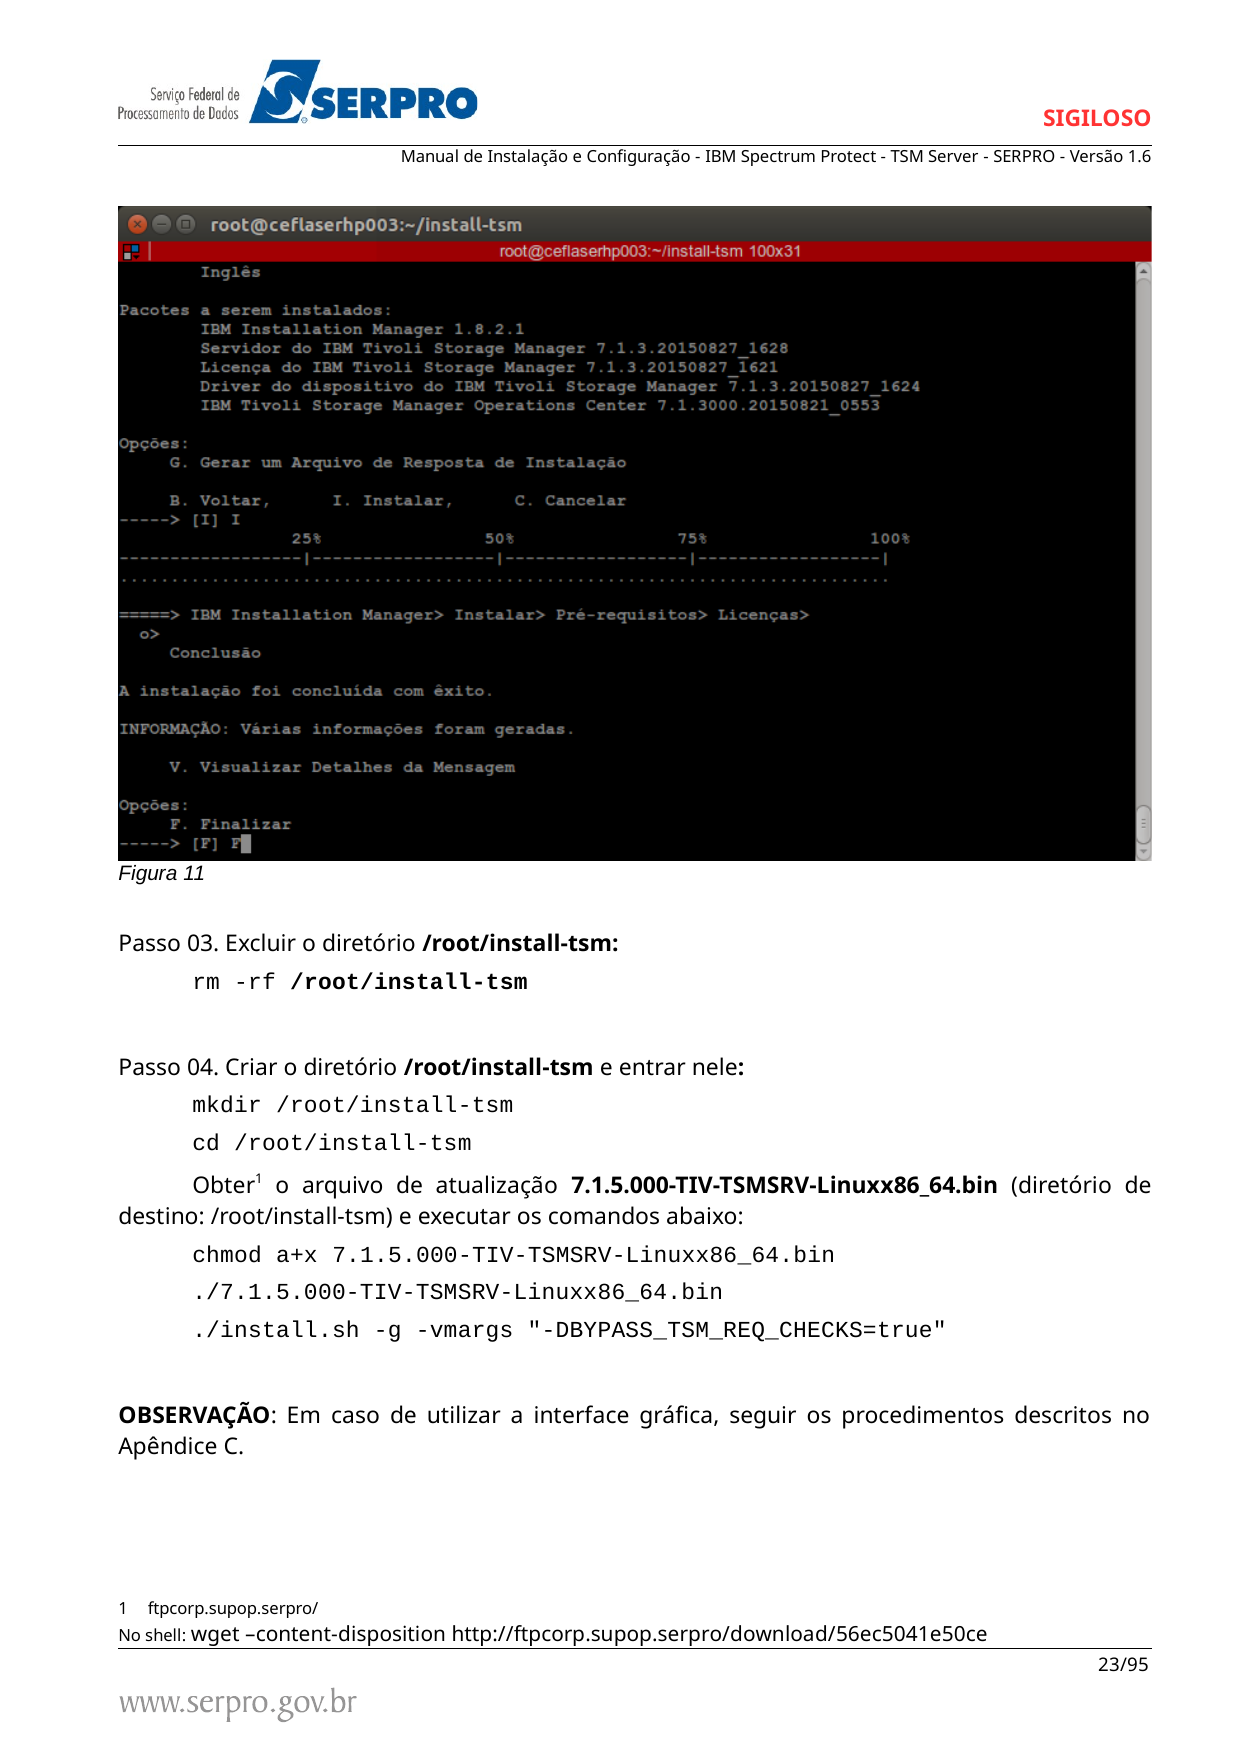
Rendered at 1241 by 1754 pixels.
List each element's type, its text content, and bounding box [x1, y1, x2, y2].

picture [118, 206, 1152, 861]
text mkdir /root/install-tsm [192, 1093, 1152, 1119]
text ./install.sh -g -vmargs "-DBYPASS_TSM_REQ_CHECKS=true" [192, 1319, 1152, 1345]
text rm -rf /root/install-tsm [192, 970, 1152, 996]
text ftpcorp.supop.serpro/ [118, 1597, 1152, 1619]
picture [118, 59, 478, 124]
text cd /root/install-tsm [192, 1131, 1152, 1157]
text Passo 03. Excluir o diretório /root/install-tsm: [118, 927, 1152, 958]
text chmod a+x 7.1.5.000-TIV-TSMSRV-Linuxx86_64.bin [192, 1243, 1152, 1269]
text Obter o arquivo de atualização 7.1.5.000-TIV-TSMSRV-Linuxx86_64.bin (diretório de destino: /root/install-tsm) e executar os comandos abaixo: [118, 1169, 1152, 1231]
text OBSERVAÇÃO: Em caso de utilizar a interface gráfica, seguir os procedimentos descritos no Apêndice C. [118, 1399, 1152, 1461]
text Figura 11 [118, 861, 1152, 884]
text No shell: wget –content-disposition http://ftpcorp.supop.serpro/download/56ec5041e50ce [118, 1619, 1152, 1648]
text Passo 04. Criar o diretório /root/install-tsm e entrar nele: [118, 1051, 1152, 1082]
text ./7.1.5.000-TIV-TSMSRV-Linuxx86_64.bin [192, 1281, 1152, 1307]
